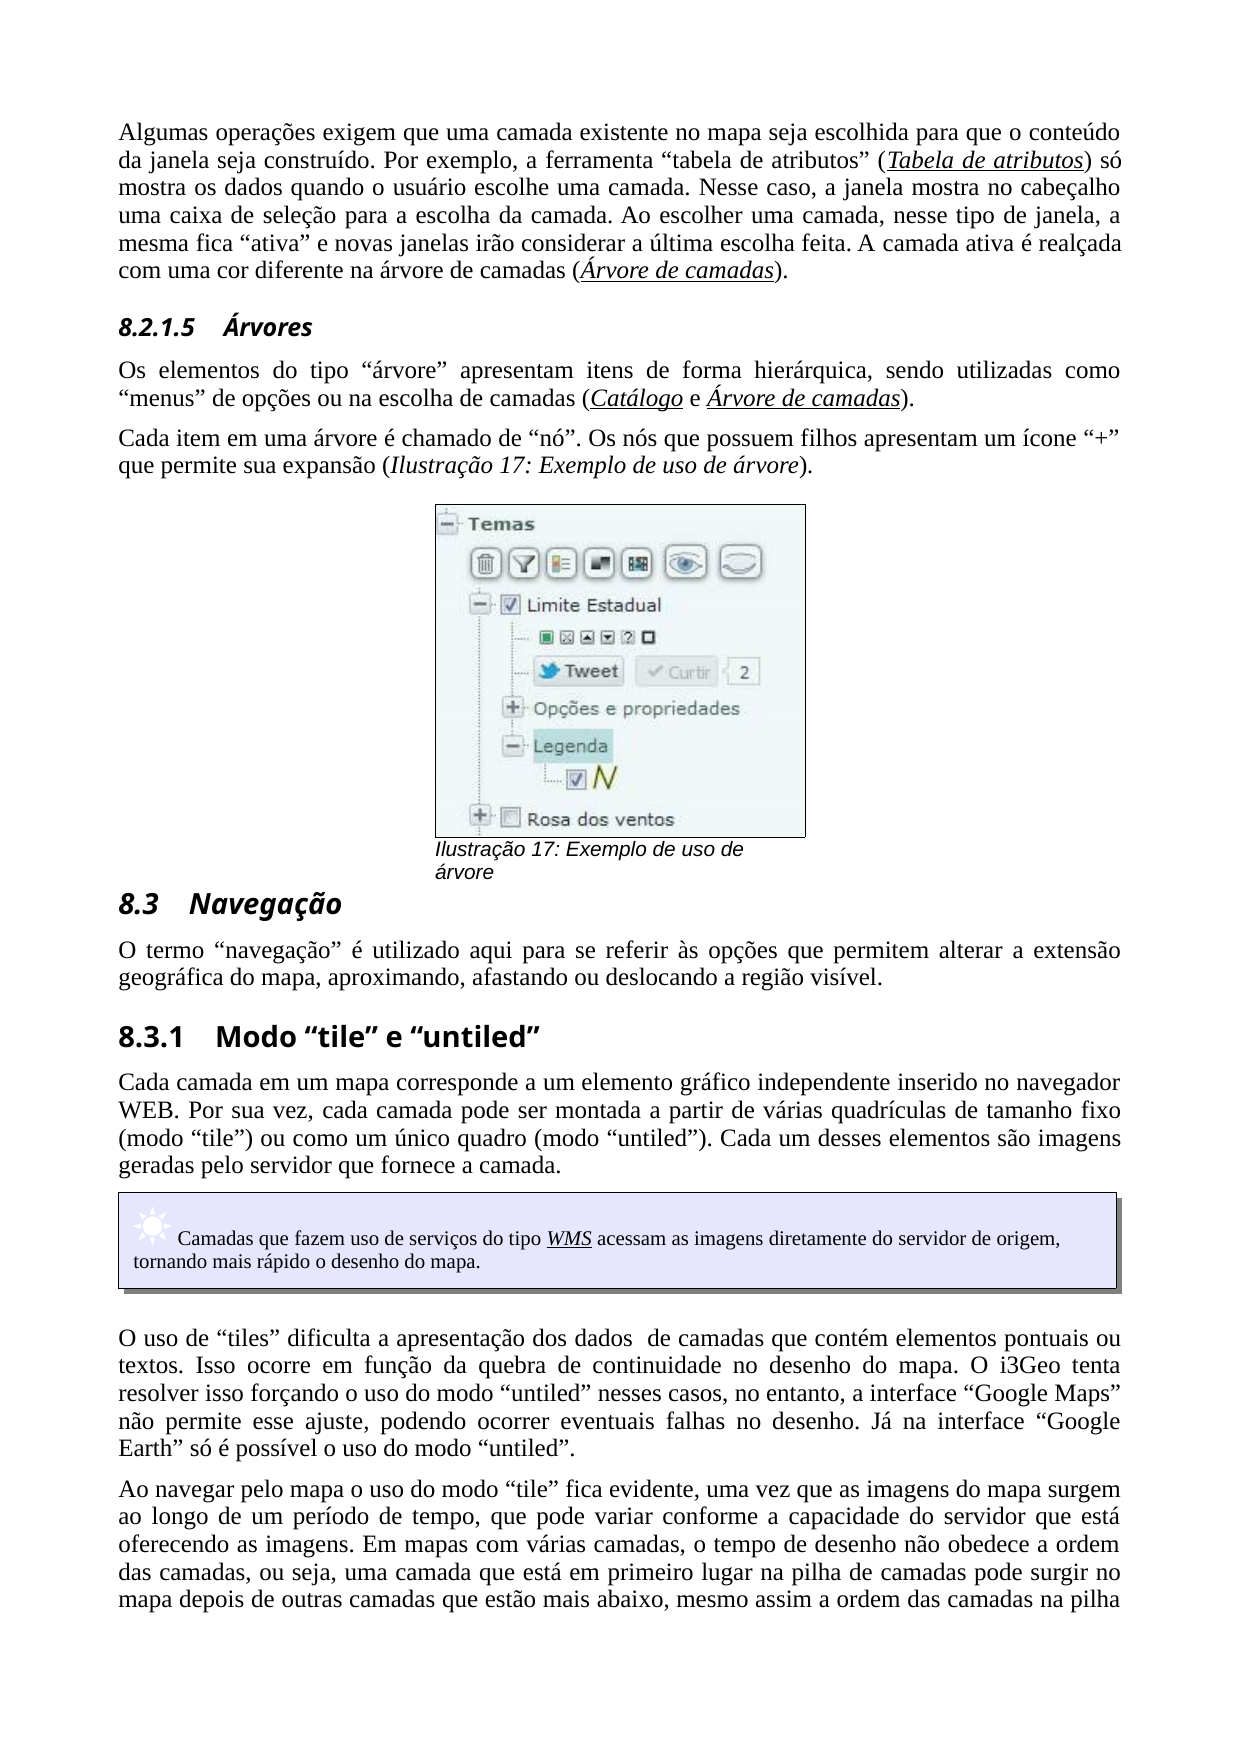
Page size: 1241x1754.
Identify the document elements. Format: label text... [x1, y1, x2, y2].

picture [436, 505, 805, 837]
subtitle Árvores [118, 309, 1122, 343]
text Cada camada em um mapa corresponde a um elemento gráfico independente inserido no navegador WEB. Por sua vez, cada camada pode ser montada a partir de várias quadrículas de tamanho fixo (modo “tile”) ou como um único quadro (modo “untiled”). Cada um desses elementos são imagens geradas pelo servidor que fornece a camada. [118, 1068, 1122, 1179]
picture [133, 1223, 141, 1229]
picture [164, 1223, 173, 1229]
text Algumas operações exigem que uma camada existente no mapa seja escolhida para que o conteúdo da janela seja construído. Por exemplo, a ferramenta “tabela de atributos” (Tabela de atributos) só mostra os dados quando o usuário escolhe uma camada. Nesse caso, a janela mostra no cabeçalho uma caixa de seleção para a escolha da camada. Ao escolher uma camada, nesse tipo de janela, a mesma fica “ativa” e novas janelas irão considerar a última escolha feita. A camada ativa é realçada com uma cor diferente na árvore de camadas (Árvore de camadas). [118, 118, 1122, 284]
text Ao navegar pelo mapa o uso do modo “tile” fica evidente, uma vez que as imagens do mapa surgem ao longo de um período de tempo, que pode variar conforme a capacidade do servidor que está oferecendo as imagens. Em mapas com várias camadas, o tempo de desenho não obedece a ordem das camadas, ou seja, uma camada que está em primeiro lugar na pilha de camadas pode surgir no mapa depois de outras camadas que estão mais abaixo, mesmo assim a ordem das camadas na pilha [118, 1475, 1122, 1613]
picture [149, 1237, 156, 1246]
text Os elementos do tipo “árvore” apresentam itens de forma hierárquica, sendo utilizadas como “menus” de opções ou na escolha de camadas (Catálogo e Árvore de camadas). [118, 356, 1122, 411]
text Ilustração 17: Exemplo de uso de árvore [435, 838, 805, 883]
text Cada item em uma árvore é chamado de “nó”. Os nós que possuem filhos apresentam um ícone “+” que permite sua expansão (Ilustração 17: Exemplo de uso de árvore). [118, 424, 1122, 479]
subtitle Modo “tile” e “untiled” [118, 1016, 1122, 1056]
picture [149, 1206, 156, 1215]
picture [138, 1232, 147, 1240]
text O uso de “tiles” dificulta a apresentação dos dados de camadas que contém elementos pontuais ou textos. Isso ocorre em função da quebra de continuidade no desenho do mapa. O i3Geo tenta resolver isso forçando o uso do modo “untiled” nesses casos, no entanto, a interface “Google Maps” não permite esse ajuste, podendo ocorrer eventuais falhas no desenho. Já na interface “Google Earth” só é possível o uso do modo “untiled”. [118, 1324, 1122, 1462]
subtitle Navegação [118, 492, 1122, 923]
text Camadas que fazem uso de serviços do tipo WMS acessam as imagens diretamente do servidor de origem, tornando mais rápido o desenho do mapa. [119, 1193, 1116, 1288]
picture [138, 1212, 167, 1240]
text O termo “navegação” é utilizado aqui para se referir às opções que permitem alterar a extensão geográfica do mapa, aproximando, afastando ou deslocando a região visível. [118, 936, 1122, 991]
